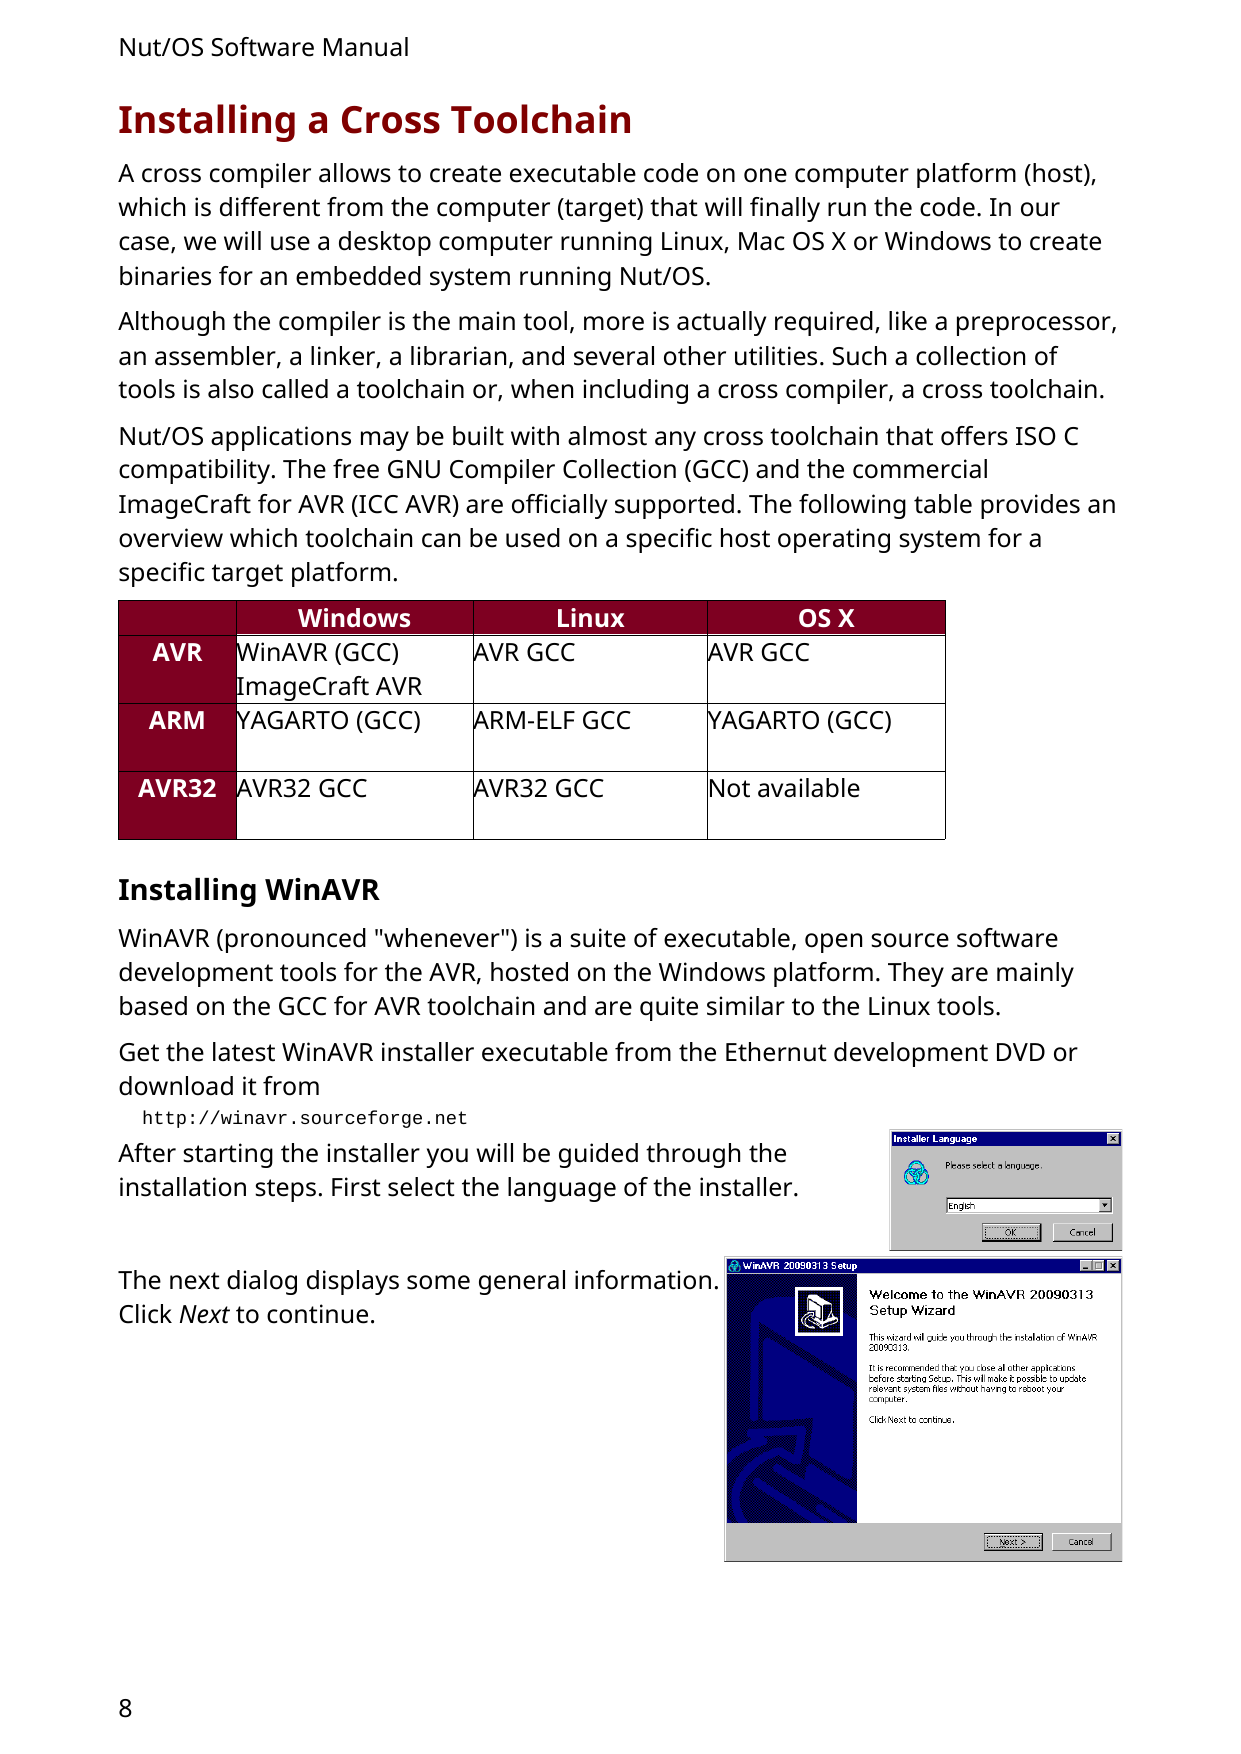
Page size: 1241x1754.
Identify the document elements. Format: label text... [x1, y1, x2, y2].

table_cell Not available [708, 772, 945, 839]
subtitle Installing a Cross Toolchain [118, 93, 1122, 144]
table_cell AVR32 GCC [237, 772, 473, 839]
table_cell ARM-ELF GCC [474, 704, 707, 771]
picture [889, 1129, 1123, 1251]
text The next dialog displays some general information. Click Next to continue. [118, 1263, 724, 1331]
table_cell WinAVR (GCC) ImageCraft AVR [237, 636, 473, 703]
table_cell YAGARTO (GCC) [708, 704, 945, 771]
table_cell YAGARTO (GCC) [237, 704, 473, 771]
text Nut/OS applications may be built with almost any cross toolchain that offers ISO C compatibility. The free GNU Compiler Collection (GCC) and the commercial ImageCraft for AVR (ICC AVR) are officially supported. The following table provides an overview which toolchain can be used on a specific host operating system for a specific target platform. [118, 418, 1122, 588]
table_cell AVR GCC [474, 636, 707, 703]
text Get the latest WinAVR installer executable from the Ethernut development DVD or download it from [118, 1034, 1122, 1102]
text A cross compiler allows to create executable code on one computer platform (host), which is different from the computer (target) that will finally run the code. In our case, we will use a desktop computer running Linux, Mac OS X or Windows to create binaries for an embedded system running Nut/OS. [118, 156, 1122, 292]
table_cell AVR32 GCC [474, 772, 707, 839]
text http://winavr.sourceforge.net [142, 1108, 1122, 1130]
text Although the compiler is the main tool, more is actually required, like a preprocessor, an assembler, a linker, a librarian, and several other utilities. Such a collection of tools is also called a toolchain or, when including a cross compiler, a cross toolchain. [118, 304, 1122, 406]
table_cell AVR GCC [708, 636, 945, 703]
subtitle Installing WinAVR [118, 869, 1122, 908]
text WinAVR (pronounced "whenever") is a suite of executable, open source software development tools for the AVR, hosted on the Windows platform. They are mainly based on the GCC for AVR toolchain and are quite similar to the Linux tools. [118, 920, 1122, 1022]
picture [724, 1256, 1123, 1562]
text After starting the installer you will be guided through the installation steps. First select the language of the installer. [118, 1136, 889, 1251]
